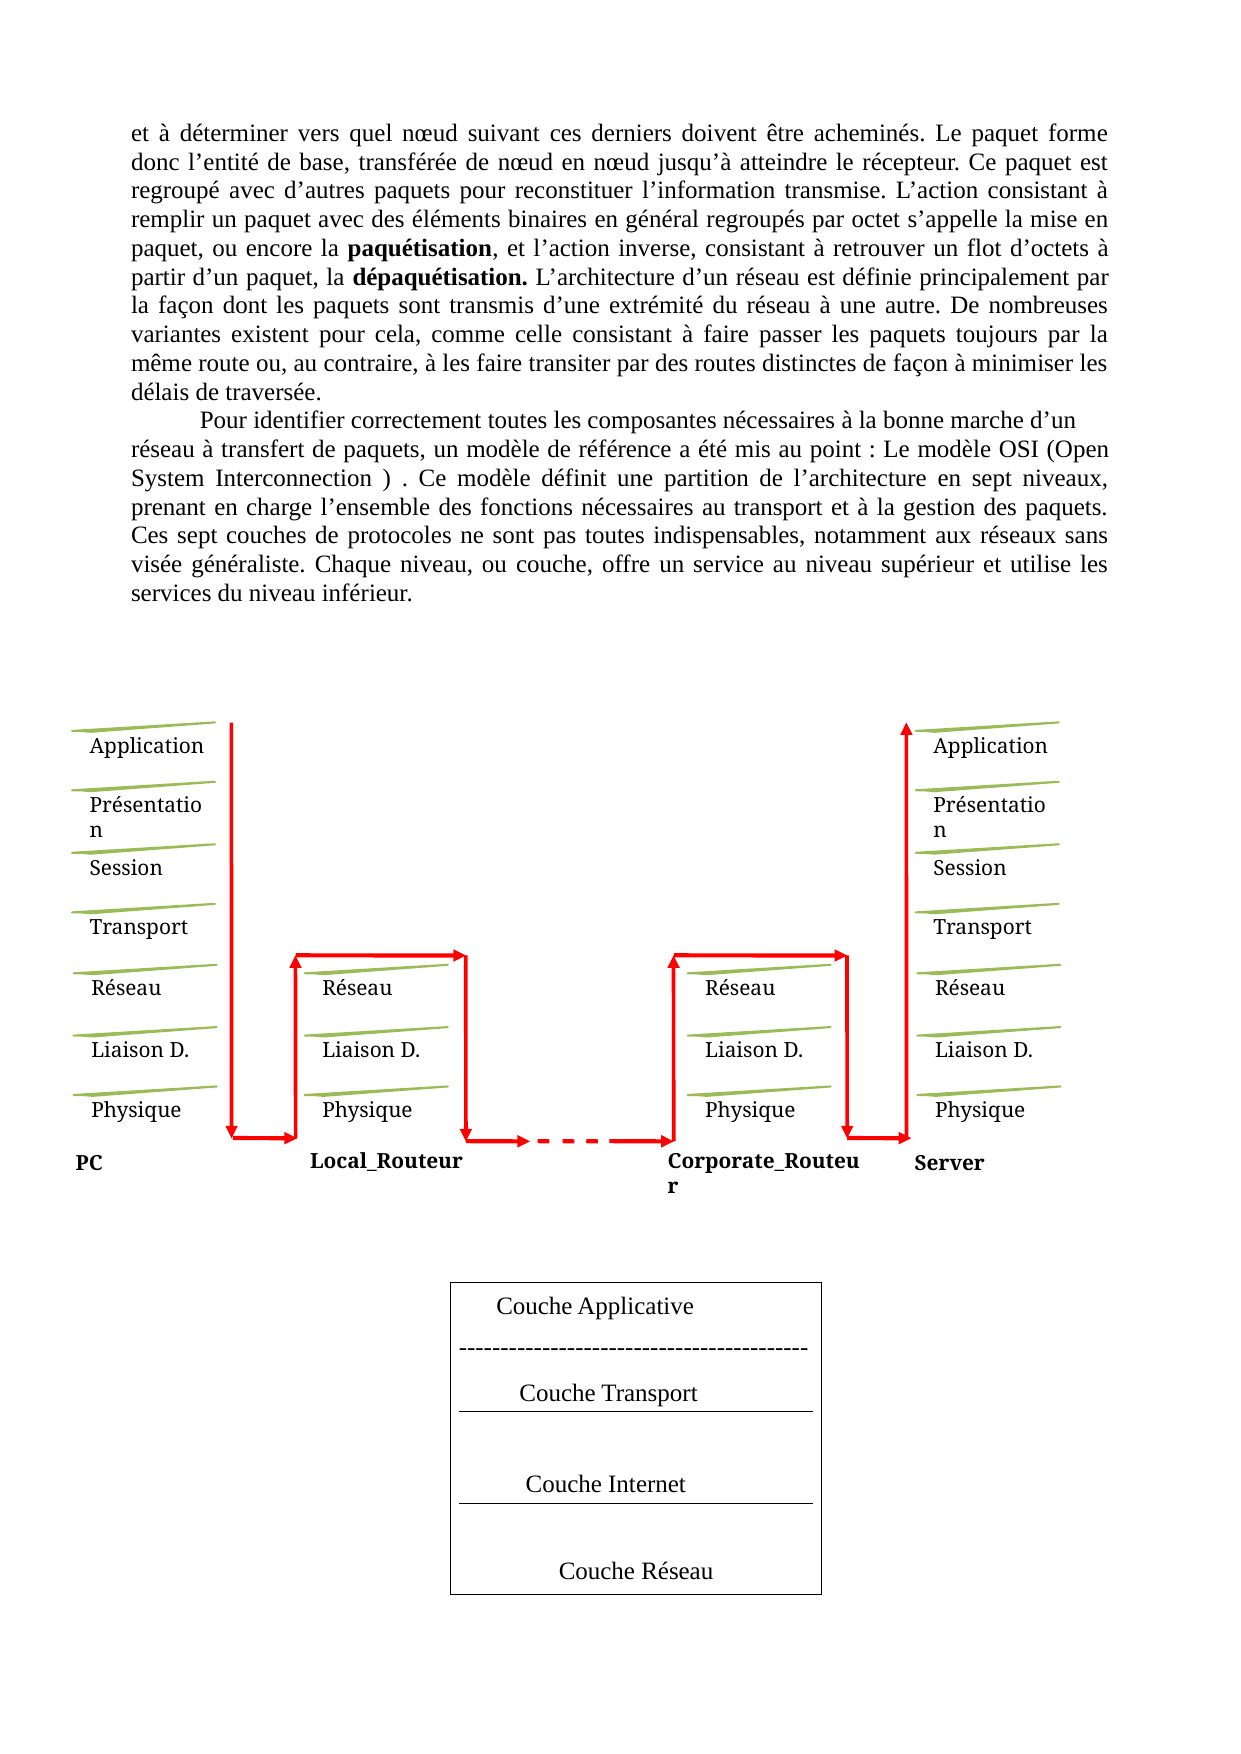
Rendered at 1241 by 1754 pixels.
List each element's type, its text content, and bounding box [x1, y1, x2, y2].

text Couche Internet [458, 1465, 813, 1503]
text Couche Applicative [458, 1291, 813, 1320]
text et à déterminer vers quel nœud suivant ces derniers doivent être acheminés. Le paquet forme donc l’entité de base, transférée de nœud en nœud jusqu’à atteindre le récepteur. Ce paquet est regroupé avec d’autres paquets pour reconstituer l’information transmise. L’action consistant à remplir un paquet avec des éléments binaires en général regroupés par octet s’appelle la mise en paquet, ou encore la paquétisation, et l’action inverse, consistant à retrouver un flot d’octets à partir d’un paquet, la dépaquétisation. L’architecture d’un réseau est définie principalement par la façon dont les paquets sont transmis d’une extrémité du réseau à une autre. De nombreuses variantes existent pour cela, comme celle consistant à faire passer les paquets toujours par la même route ou, au contraire, à les faire transiter par des routes distinctes de façon à minimiser les délais de traversée. [131, 118, 1109, 406]
text réseau à transfert de paquets, un modèle de référence a été mis au point : Le modèle OSI (Open System Interconnection ) . Ce modèle définit une partition de l’architecture en sept niveaux, prenant en charge l’ensemble des fonctions nécessaires au transport et à la gestion des paquets. Ces sept couches de protocoles ne sont pas toutes indispensables, notamment aux réseaux sans visée généraliste. Chaque niveau, ou couche, offre un service au niveau supérieur et utilise les services du niveau inférieur. [131, 434, 1109, 607]
text ------------------------------------------ [458, 1332, 813, 1361]
text Couche Réseau [458, 1556, 813, 1585]
text Couche Transport [458, 1374, 813, 1411]
text Pour identifier correctement toutes les composantes nécessaires à la bonne marche d’un [131, 406, 1109, 434]
